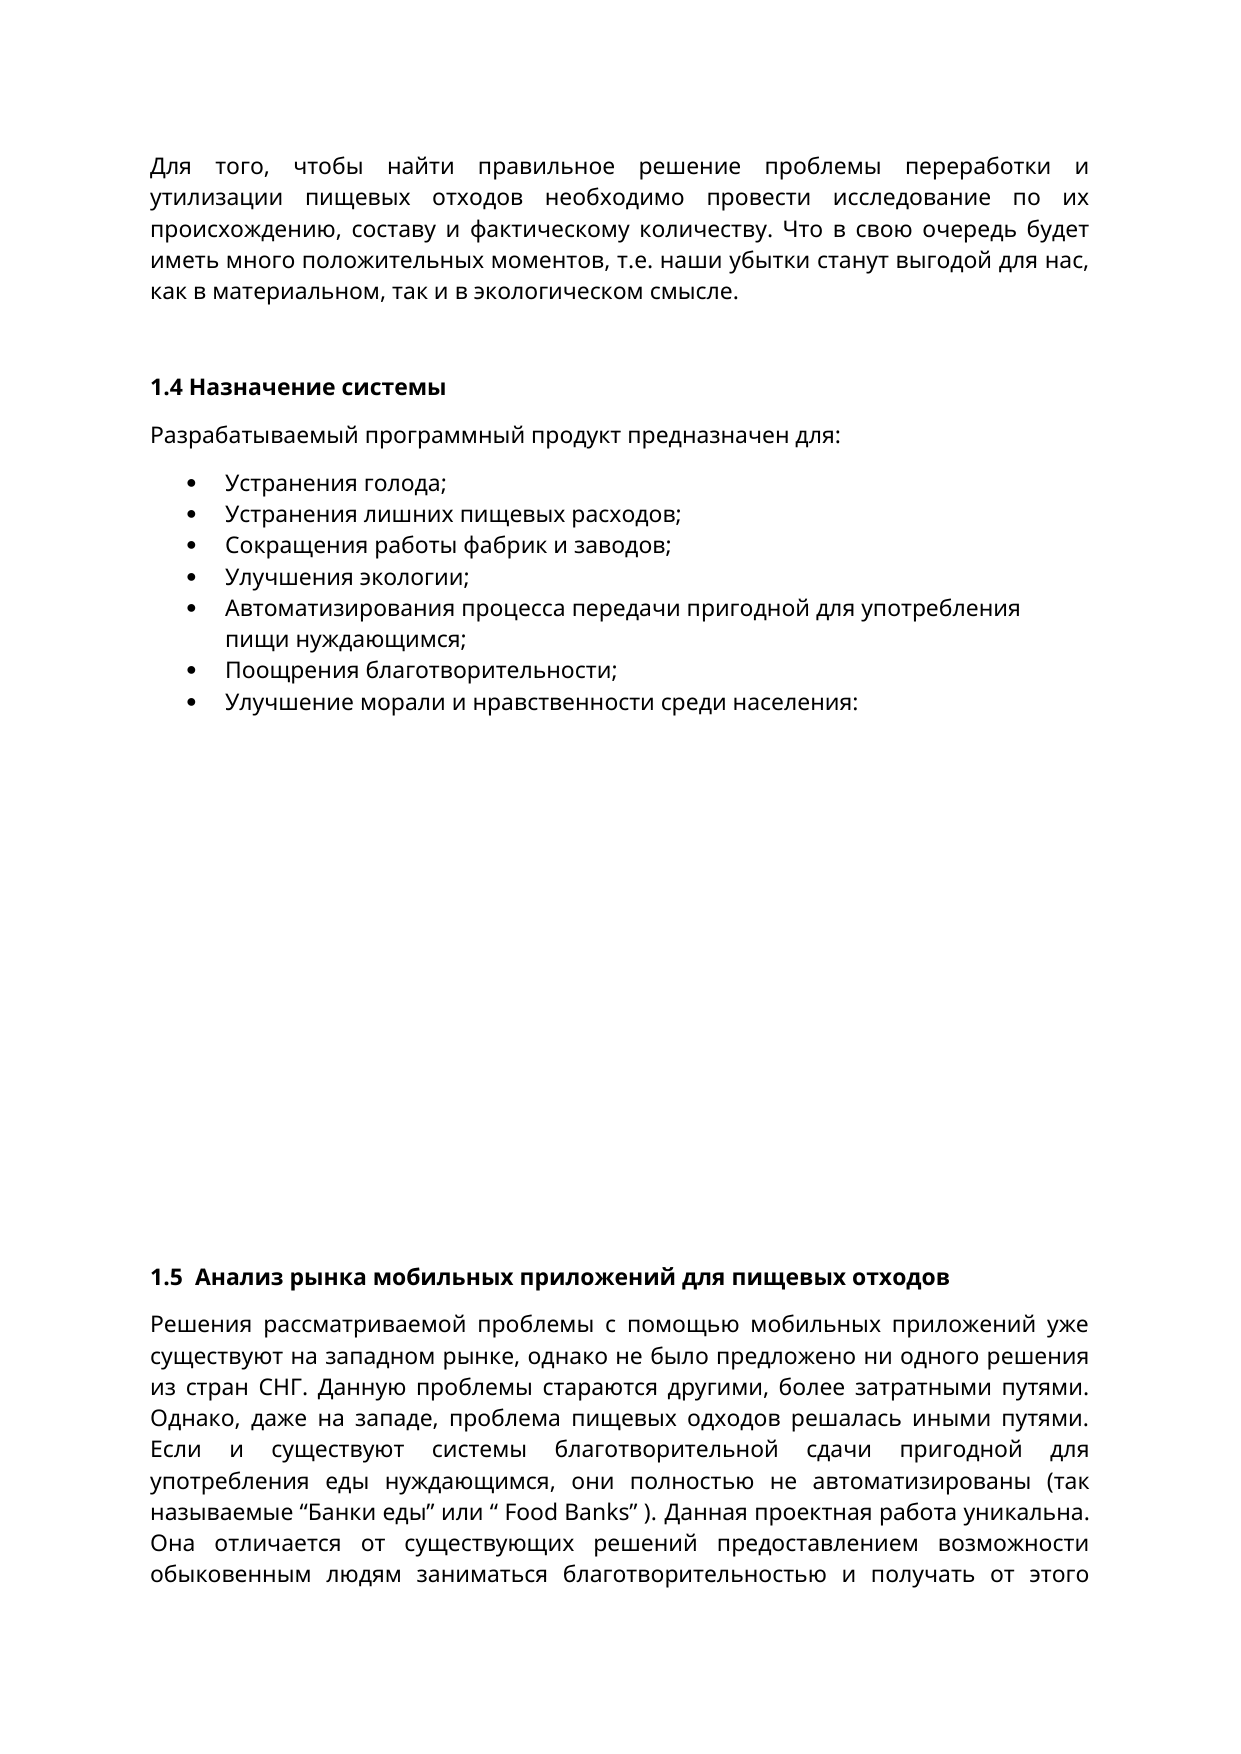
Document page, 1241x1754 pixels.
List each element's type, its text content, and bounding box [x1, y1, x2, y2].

list Устранения лишних пищевых расходов; [187, 498, 1090, 529]
text 1.5 Анализ рынка мобильных приложений для пищевых отходов [150, 1260, 1090, 1292]
text Решения рассматриваемой проблемы с помощью мобильных приложений уже существуют на западном рынке, однако не было предложено ни одного решения из стран СНГ. Данную проблемы стараются другими, более затратными путями. Однако, даже на западе, проблема пищевых одходов решалась иными путями. Если и существуют системы благотворительной сдачи пригодной для употребления еды нуждающимся, они полностью не автоматизированы (так называемые “Банки еды” или “ Food Banks” ). Данная проектная работа уникальна. Она отличается от существующих решений предоставлением возможности обыковенным людям заниматься благотворительностью и получать от этого [150, 1308, 1090, 1589]
text 1.4 Назначение системы [150, 371, 1090, 402]
list Автоматизирования процесса передачи пригодной для употребления пищи нуждающимся; [187, 592, 1090, 654]
list Улучшения экологии; [187, 560, 1090, 592]
list Устранения голода; [187, 467, 1090, 498]
text Разрабатываемый программный продукт предназначен для: [150, 419, 1090, 450]
list Улучшение морали и нравственности среди населения: [187, 685, 1090, 717]
list Сокращения работы фабрик и заводов; [187, 529, 1090, 560]
list Поощрения благотворительности; [187, 654, 1090, 685]
text Для того, чтобы найти правильное решение проблемы переработки и утилизации пищевых отходов необходимо провести исследование по их происхождению, составу и фактическому количеству. Что в свою очередь будет иметь много положительных моментов, т.е. наши убытки станут выгодой для нас, как в материальном, так и в экологическом смысле. [150, 150, 1090, 306]
